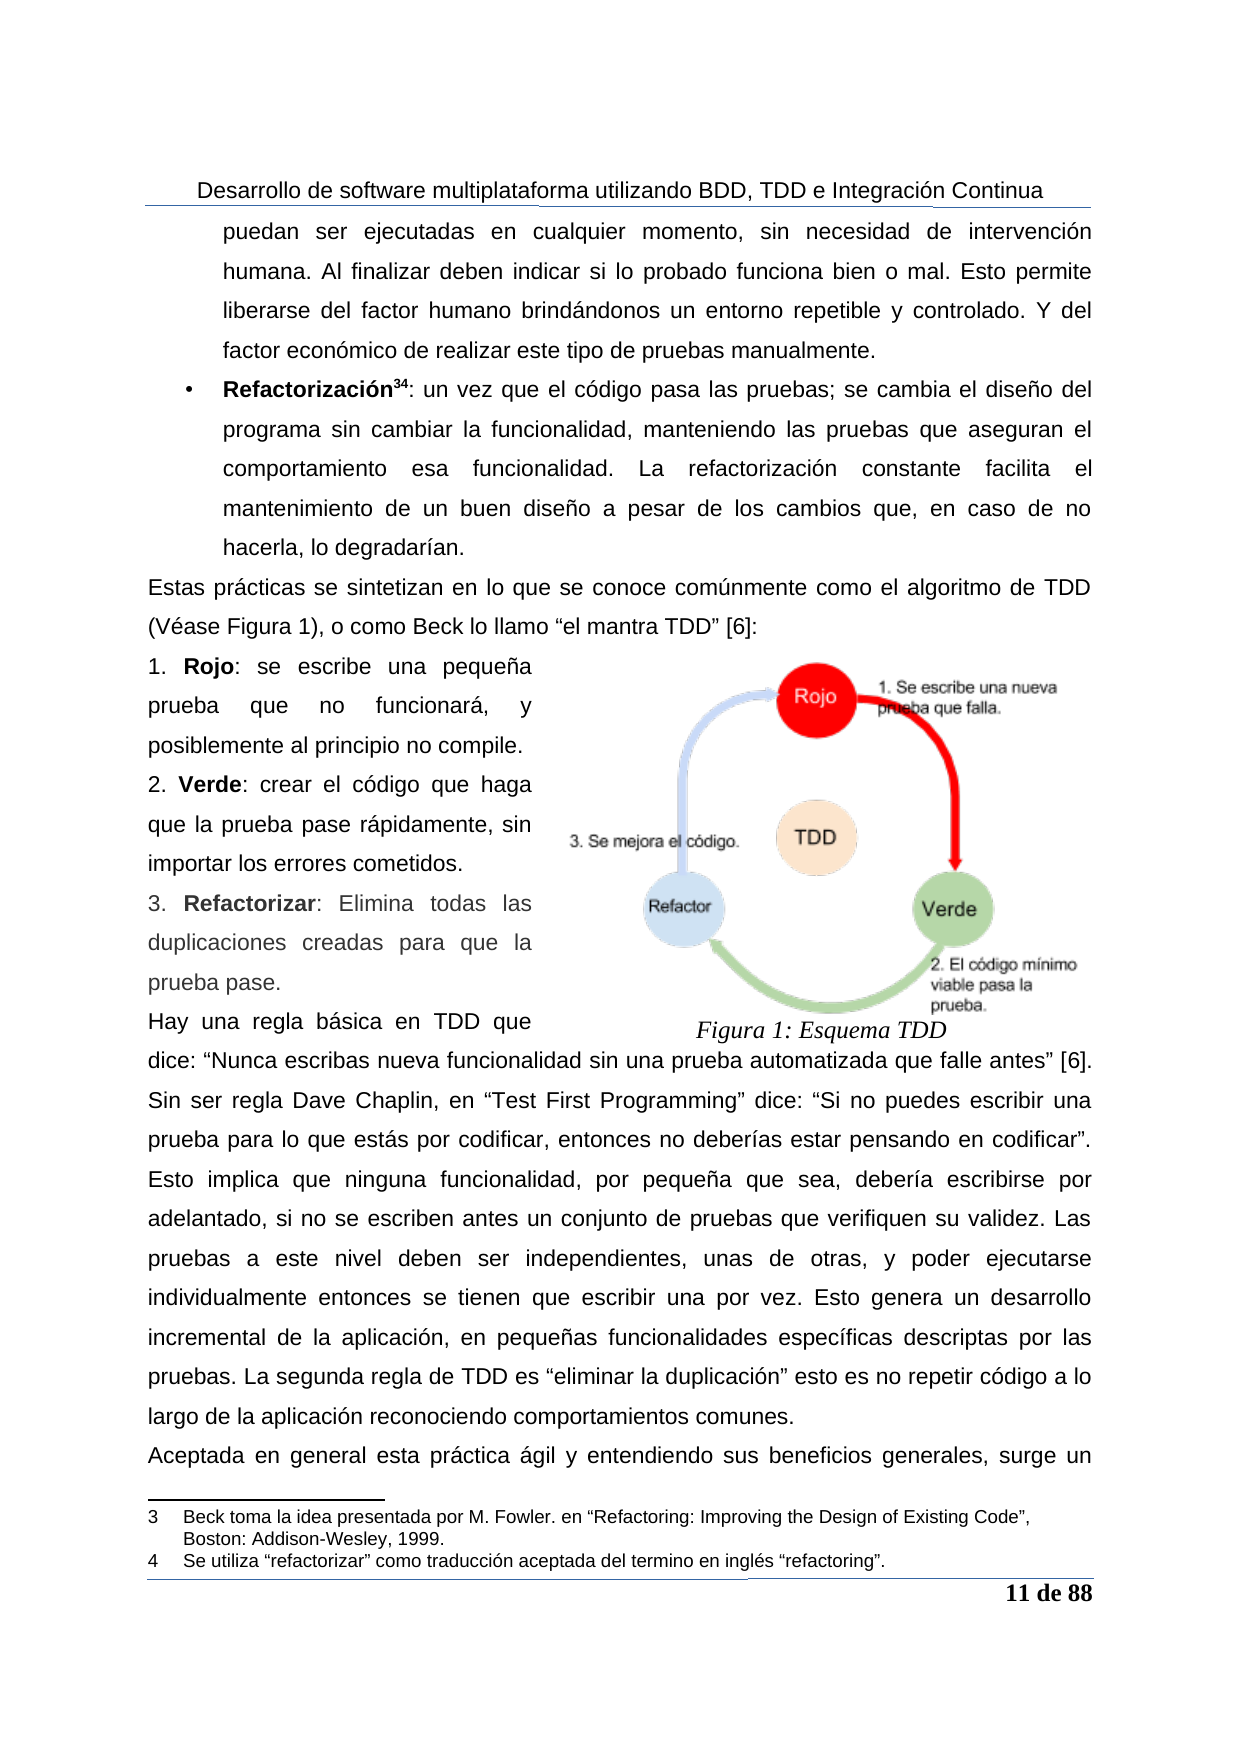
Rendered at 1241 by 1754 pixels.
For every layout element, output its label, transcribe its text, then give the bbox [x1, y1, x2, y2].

list Refactorización: un vez que el código pasa las pruebas; se cambia el diseño del programa sin cambiar la funcionalidad, manteniendo las pruebas que aseguran el comportamiento esa funcionalidad. La refactorización constante facilita el mantenimiento de un buen diseño a pesar de los cambios que, en caso de no hacerla, lo degradarían. [185, 376, 1093, 561]
list Beck toma la idea presentada por M. Fowler. en “Refactoring: Improving the Design of Existing Code”, Boston: Addison-Wesley, 1999. [148, 1506, 1093, 1549]
list Se utiliza “refactorizar” como traducción aceptada del termino en inglés “refactoring”. [148, 1549, 1093, 1571]
text 1. Rojo: se escribe una pequeña prueba que no funcionará, y posiblemente al principio no compile. [148, 653, 1093, 758]
text 2. Verde: crear el código que haga que la prueba pase rápidamente, sin importar los errores cometidos. [148, 771, 550, 876]
text 3. Refactorizar: Elimina todas las duplicaciones creadas para que la prueba pase. [148, 889, 550, 995]
text Estas prácticas se sintetizan en lo que se conoce comúnmente como el algoritmo de TDD (Véase Figura 1), o como Beck lo llamo “el mantra TDD” [6]: [148, 574, 1093, 639]
text Hay una regla básica en TDD que dice: “Nunca escribas nueva funcionalidad sin una prueba automatizada que falle antes” [6]. Sin ser regla Dave Chaplin, en “Test First Programming” dice: “Si no puedes escribir una prueba para lo que estás por codificar, entonces no deberías estar pensando en codificar”. Esto implica que ninguna funcionalidad, por pequeña que sea, debería escribirse por adelantado, si no se escriben antes un conjunto de pruebas que verifiquen su validez. Las pruebas a este nivel deben ser independientes, unas de otras, y poder ejecutarse individualmente entonces se tienen que escribir una por vez. Esto genera un desarrollo incremental de la aplicación, en pequeñas funcionalidades específicas descriptas por las pruebas. La segunda regla de TDD es “eliminar la duplicación” esto es no repetir código a lo largo de la aplicación reconociendo comportamientos comunes. [148, 1008, 1093, 1429]
text Aceptada en general esta práctica ágil y entendiendo sus beneficios generales, surge un [148, 1442, 1093, 1468]
text Figura 1: Esquema TDD [550, 669, 1093, 1043]
picture [556, 661, 1087, 1015]
list puedan ser ejecutadas en cualquier momento, sin necesidad de intervención humana. Al finalizar deben indicar si lo probado funciona bien o mal. Esto permite liberarse del factor humano brindándonos un entorno repetible y controlado. Y del factor económico de realizar este tipo de pruebas manualmente. [185, 218, 1093, 363]
